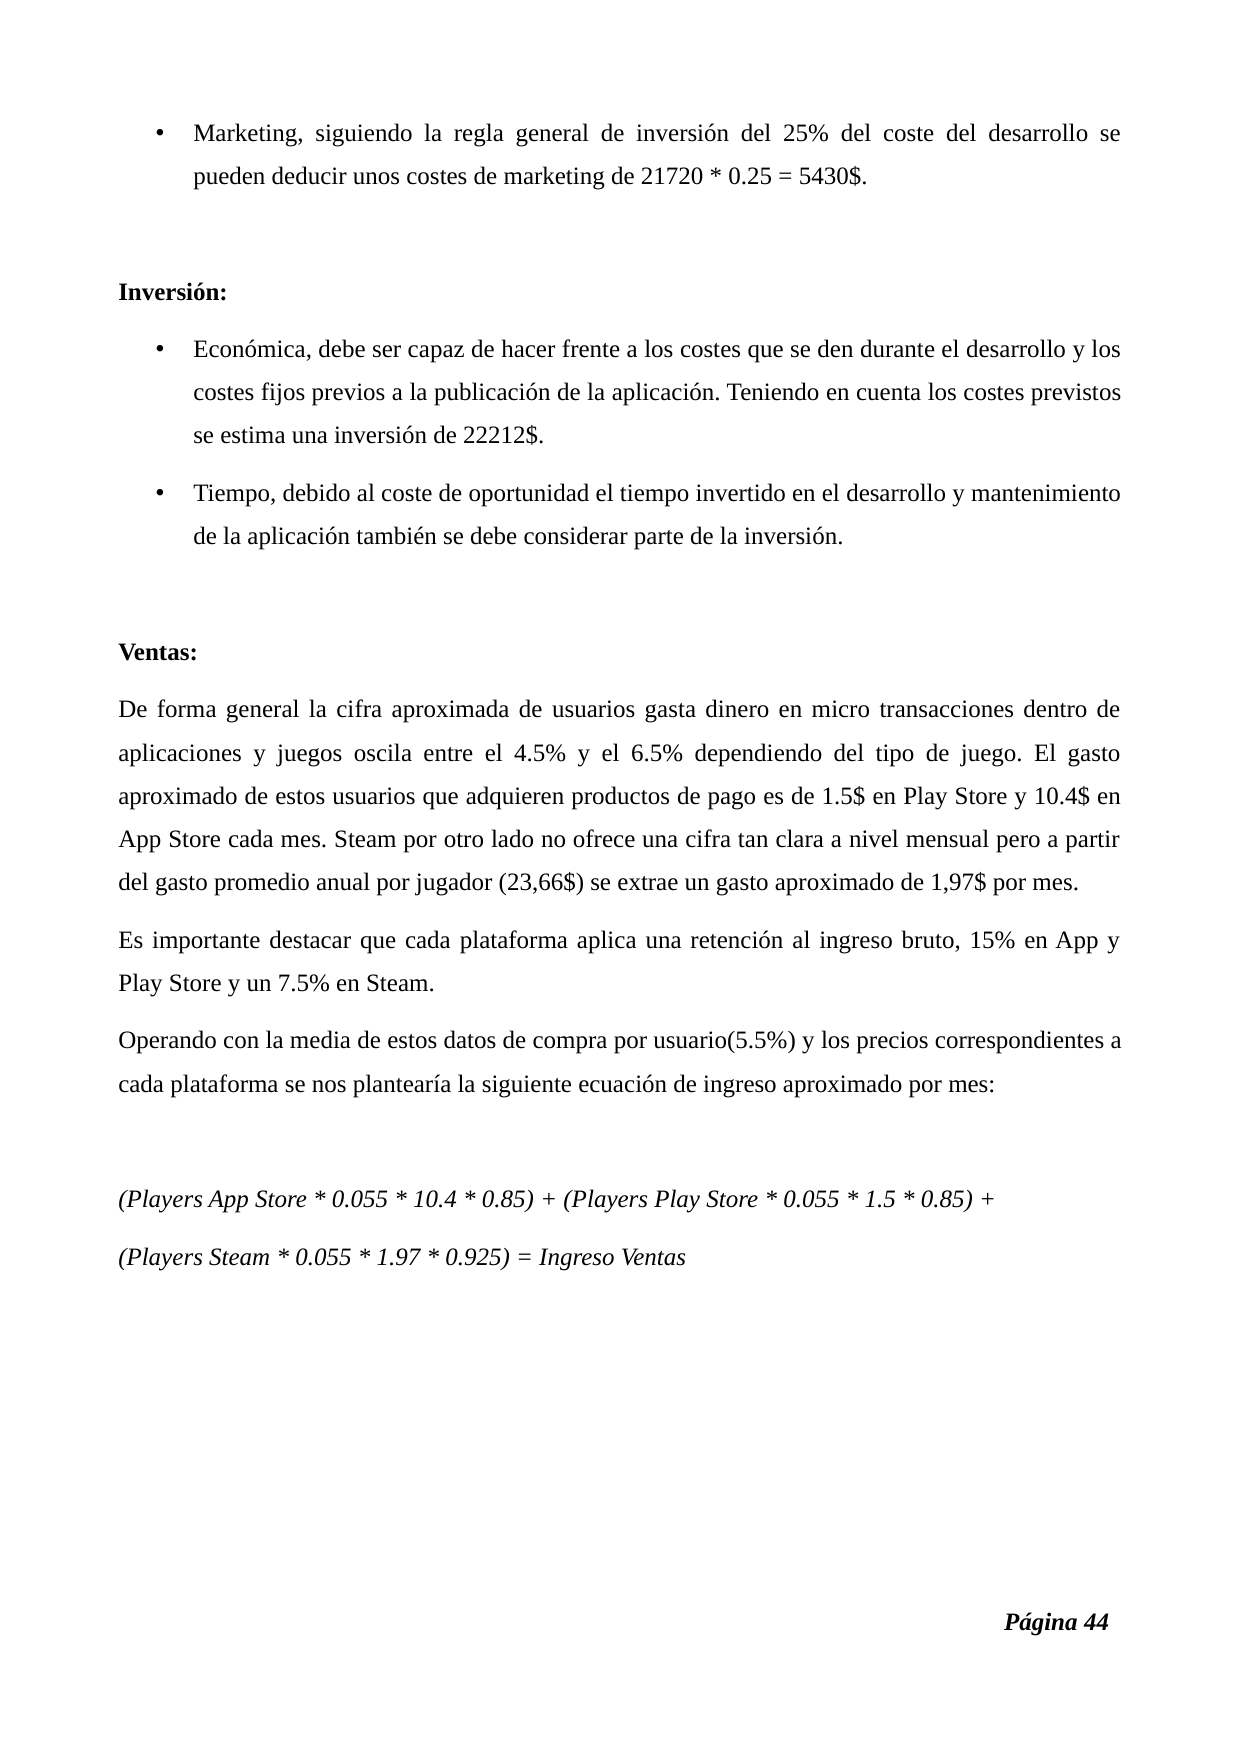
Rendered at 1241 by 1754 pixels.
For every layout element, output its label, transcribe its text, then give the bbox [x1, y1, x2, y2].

list Tiempo, debido al coste de oportunidad el tiempo invertido en el desarrollo y mantenimiento de la aplicación también se debe considerar parte de la inversión. [156, 478, 1122, 550]
list Económica, debe ser capaz de hacer frente a los costes que se den durante el desarrollo y los costes fijos previos a la publicación de la aplicación. Teniendo en cuenta los costes previstos se estima una inversión de 22212$. [156, 334, 1122, 449]
text Inversión: [118, 277, 1122, 305]
text Es importante destacar que cada plataforma aplica una retención al ingreso bruto, 15% en App y Play Store y un 7.5% en Steam. [118, 925, 1122, 997]
text Operando con la media de estos datos de compra por usuario(5.5%) y los precios correspondientes a cada plataforma se nos plantearía la siguiente ecuación de ingreso aproximado por mes: [118, 1026, 1122, 1097]
text Ventas: [118, 637, 1122, 666]
text De forma general la cifra aproximada de usuarios gasta dinero en micro transacciones dentro de aplicaciones y juegos oscila entre el 4.5% y el 6.5% dependiendo del tipo de juego. El gasto aproximado de estos usuarios que adquieren productos de pago es de 1.5$ en Play Store y 10.4$ en App Store cada mes. Steam por otro lado no ofrece una cifra tan clara a nivel mensual pero a partir del gasto promedio anual por jugador (23,66$) se extrae un gasto aproximado de 1,97$ por mes. [118, 694, 1122, 896]
text (Players Steam * 0.055 * 1.97 * 0.925) = Ingreso Ventas [118, 1242, 1122, 1271]
text (Players App Store * 0.055 * 10.4 * 0.85) + (Players Play Store * 0.055 * 1.5 * 0.85) + [118, 1184, 1122, 1213]
list Marketing, siguiendo la regla general de inversión del 25% del coste del desarrollo se pueden deducir unos costes de marketing de 21720 * 0.25 = 5430$. [156, 118, 1122, 190]
